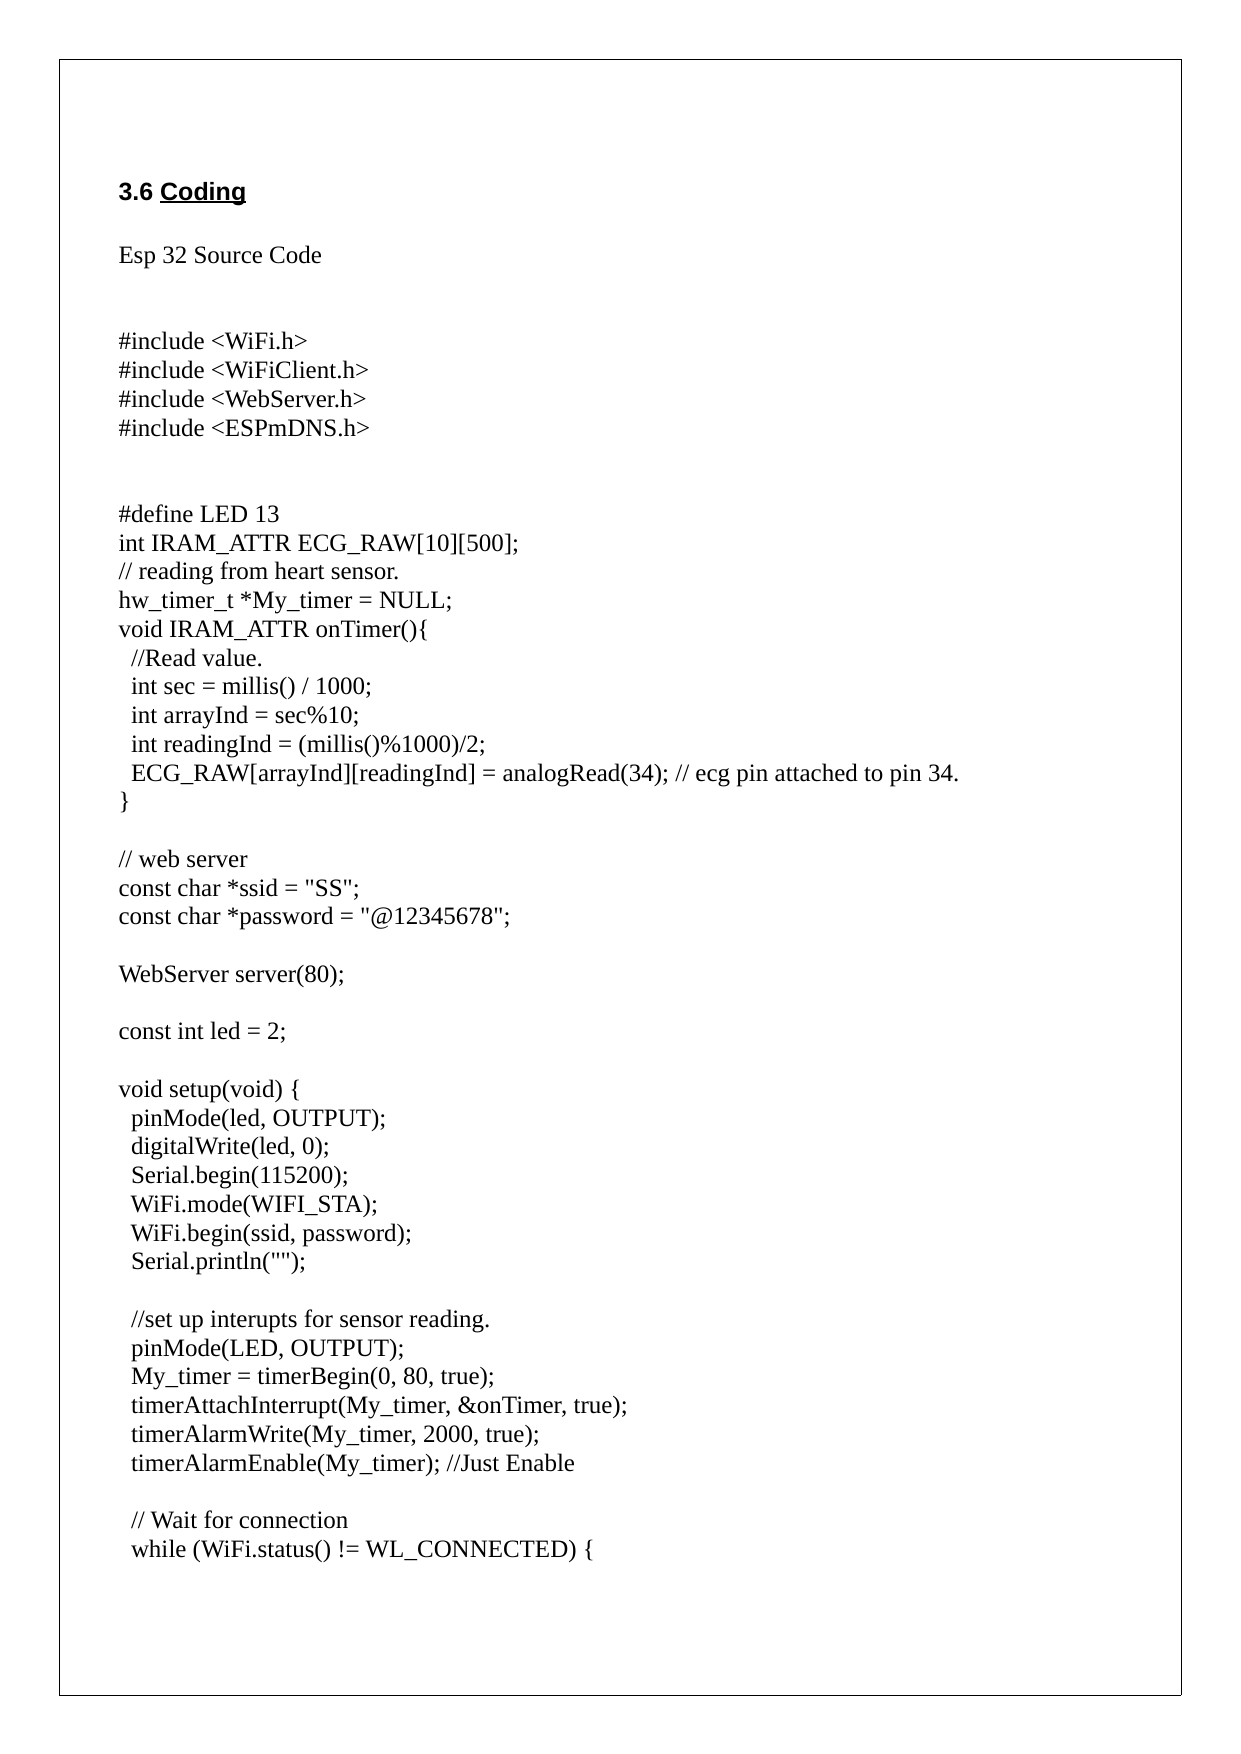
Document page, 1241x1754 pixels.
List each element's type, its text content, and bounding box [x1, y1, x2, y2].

text WiFi.begin(ssid, password); [118, 1218, 1122, 1246]
text #include <WebServer.h> [118, 384, 1122, 413]
text int sec = millis() / 1000; [118, 671, 1122, 700]
text #define LED 13 [118, 499, 1122, 528]
text WiFi.mode(WIFI_STA); [118, 1189, 1122, 1218]
text hw_timer_t *My_timer = NULL; [118, 585, 1122, 614]
text timerAlarmWrite(My_timer, 2000, true); [118, 1419, 1122, 1448]
text Serial.begin(115200); [118, 1160, 1122, 1189]
text //set up interupts for sensor reading. [118, 1304, 1122, 1333]
text Esp 32 Source Code [118, 240, 1122, 269]
text ECG_RAW[arrayInd][readingInd] = analogRead(34); // ecg pin attached to pin 34. [118, 758, 1122, 786]
text //Read value. [118, 643, 1122, 671]
text // reading from heart sensor. [118, 556, 1122, 585]
text int arrayInd = sec%10; [118, 700, 1122, 729]
text #include <WiFiClient.h> [118, 355, 1122, 384]
text // web server [118, 844, 1122, 873]
text int IRAM_ATTR ECG_RAW[10][500]; [118, 528, 1122, 556]
text int readingInd = (millis()%1000)/2; [118, 729, 1122, 758]
text pinMode(LED, OUTPUT); [118, 1333, 1122, 1361]
text My_timer = timerBegin(0, 80, true); [118, 1361, 1122, 1390]
subtitle 3.6 Coding [118, 176, 1122, 205]
text WebServer server(80); [118, 959, 1122, 988]
text void setup(void) { [118, 1074, 1122, 1103]
text // Wait for connection [118, 1505, 1122, 1534]
text while (WiFi.status() != WL_CONNECTED) { [118, 1534, 1122, 1563]
text pinMode(led, OUTPUT); [118, 1103, 1122, 1131]
text const int led = 2; [118, 1016, 1122, 1045]
text digitalWrite(led, 0); [118, 1131, 1122, 1160]
text } [118, 786, 1122, 815]
text Serial.println(""); [118, 1246, 1122, 1275]
text timerAttachInterrupt(My_timer, &onTimer, true); [118, 1390, 1122, 1419]
text void IRAM_ATTR onTimer(){ [118, 614, 1122, 643]
text const char *password = "@12345678"; [118, 901, 1122, 930]
text const char *ssid = "SS"; [118, 873, 1122, 901]
text #include <ESPmDNS.h> [118, 413, 1122, 441]
text #include <WiFi.h> [118, 326, 1122, 355]
text timerAlarmEnable(My_timer); //Just Enable [118, 1448, 1122, 1476]
